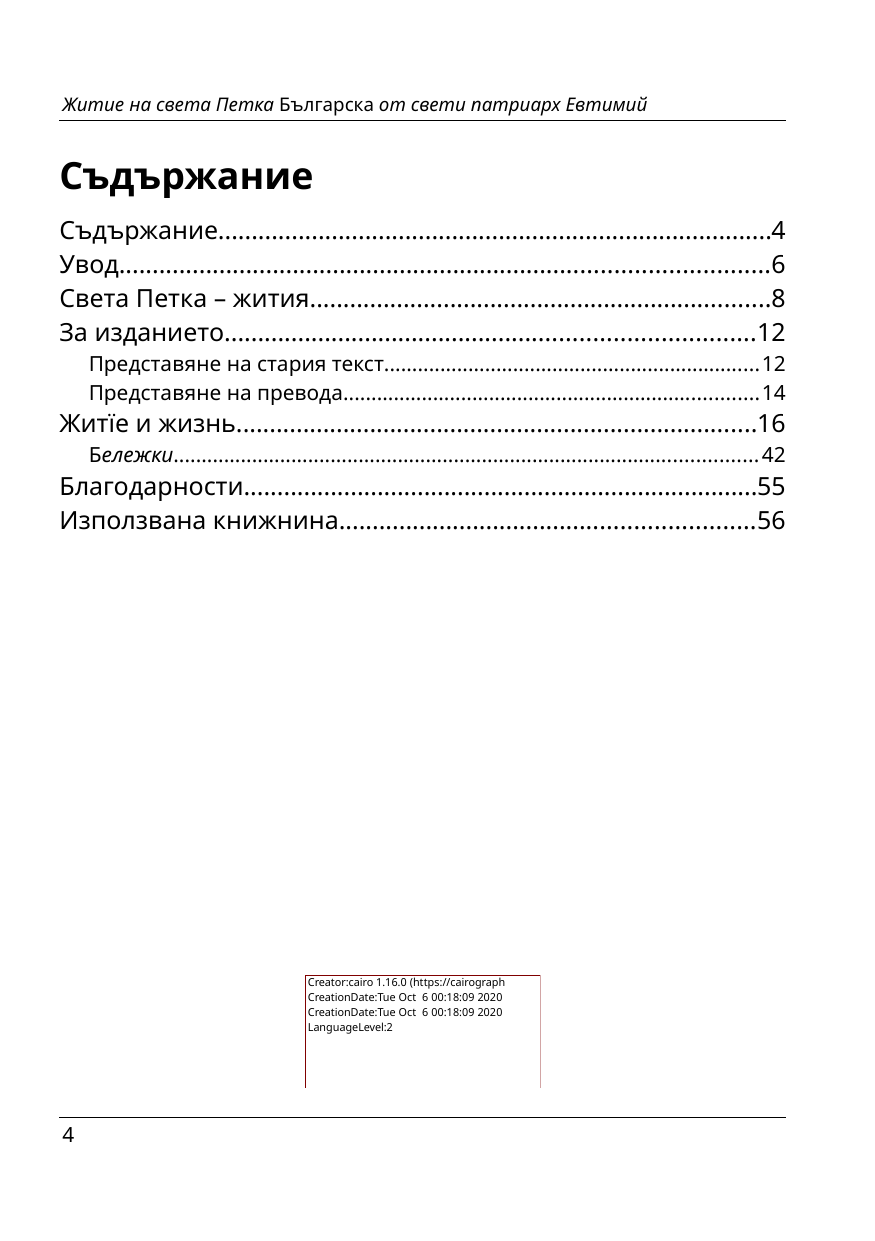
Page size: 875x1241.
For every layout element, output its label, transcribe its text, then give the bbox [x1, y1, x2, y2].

text Света Петка – жития 8 [59, 281, 786, 315]
text Бележки 42 [88, 440, 786, 468]
text Увод 6 [59, 247, 786, 281]
text За изданието 12 [59, 315, 786, 349]
text Представяне на стария текст 12 [88, 349, 786, 378]
text Благодарности 55 [59, 468, 786, 503]
text Представяне на превода 14 [88, 378, 786, 406]
text Използвана книжнина 56 [59, 503, 786, 537]
text Житїе и жизнь... 16 [59, 406, 786, 440]
text Съдържание 4 [59, 213, 786, 247]
subtitle Съдържание [59, 149, 786, 201]
